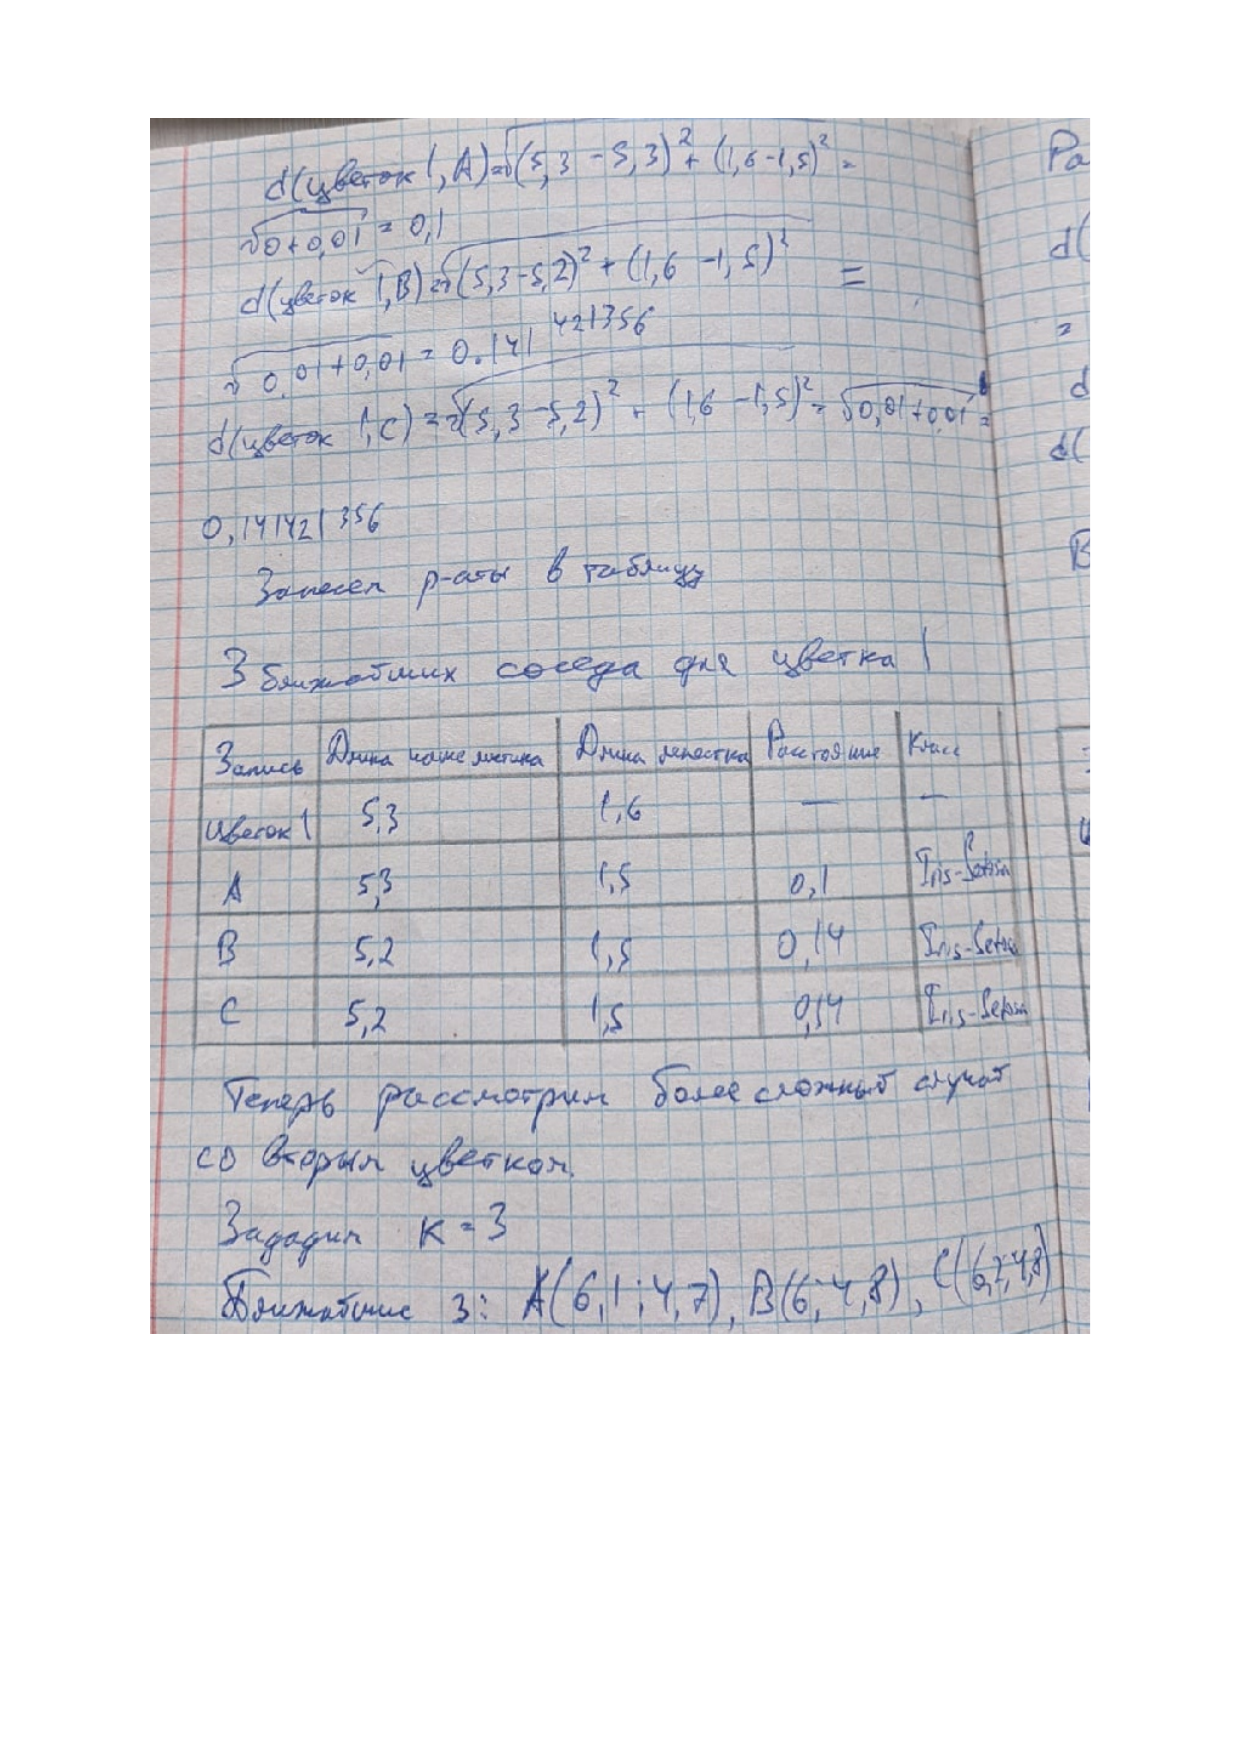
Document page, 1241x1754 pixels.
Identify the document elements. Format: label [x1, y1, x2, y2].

picture [150, 118, 1091, 1334]
